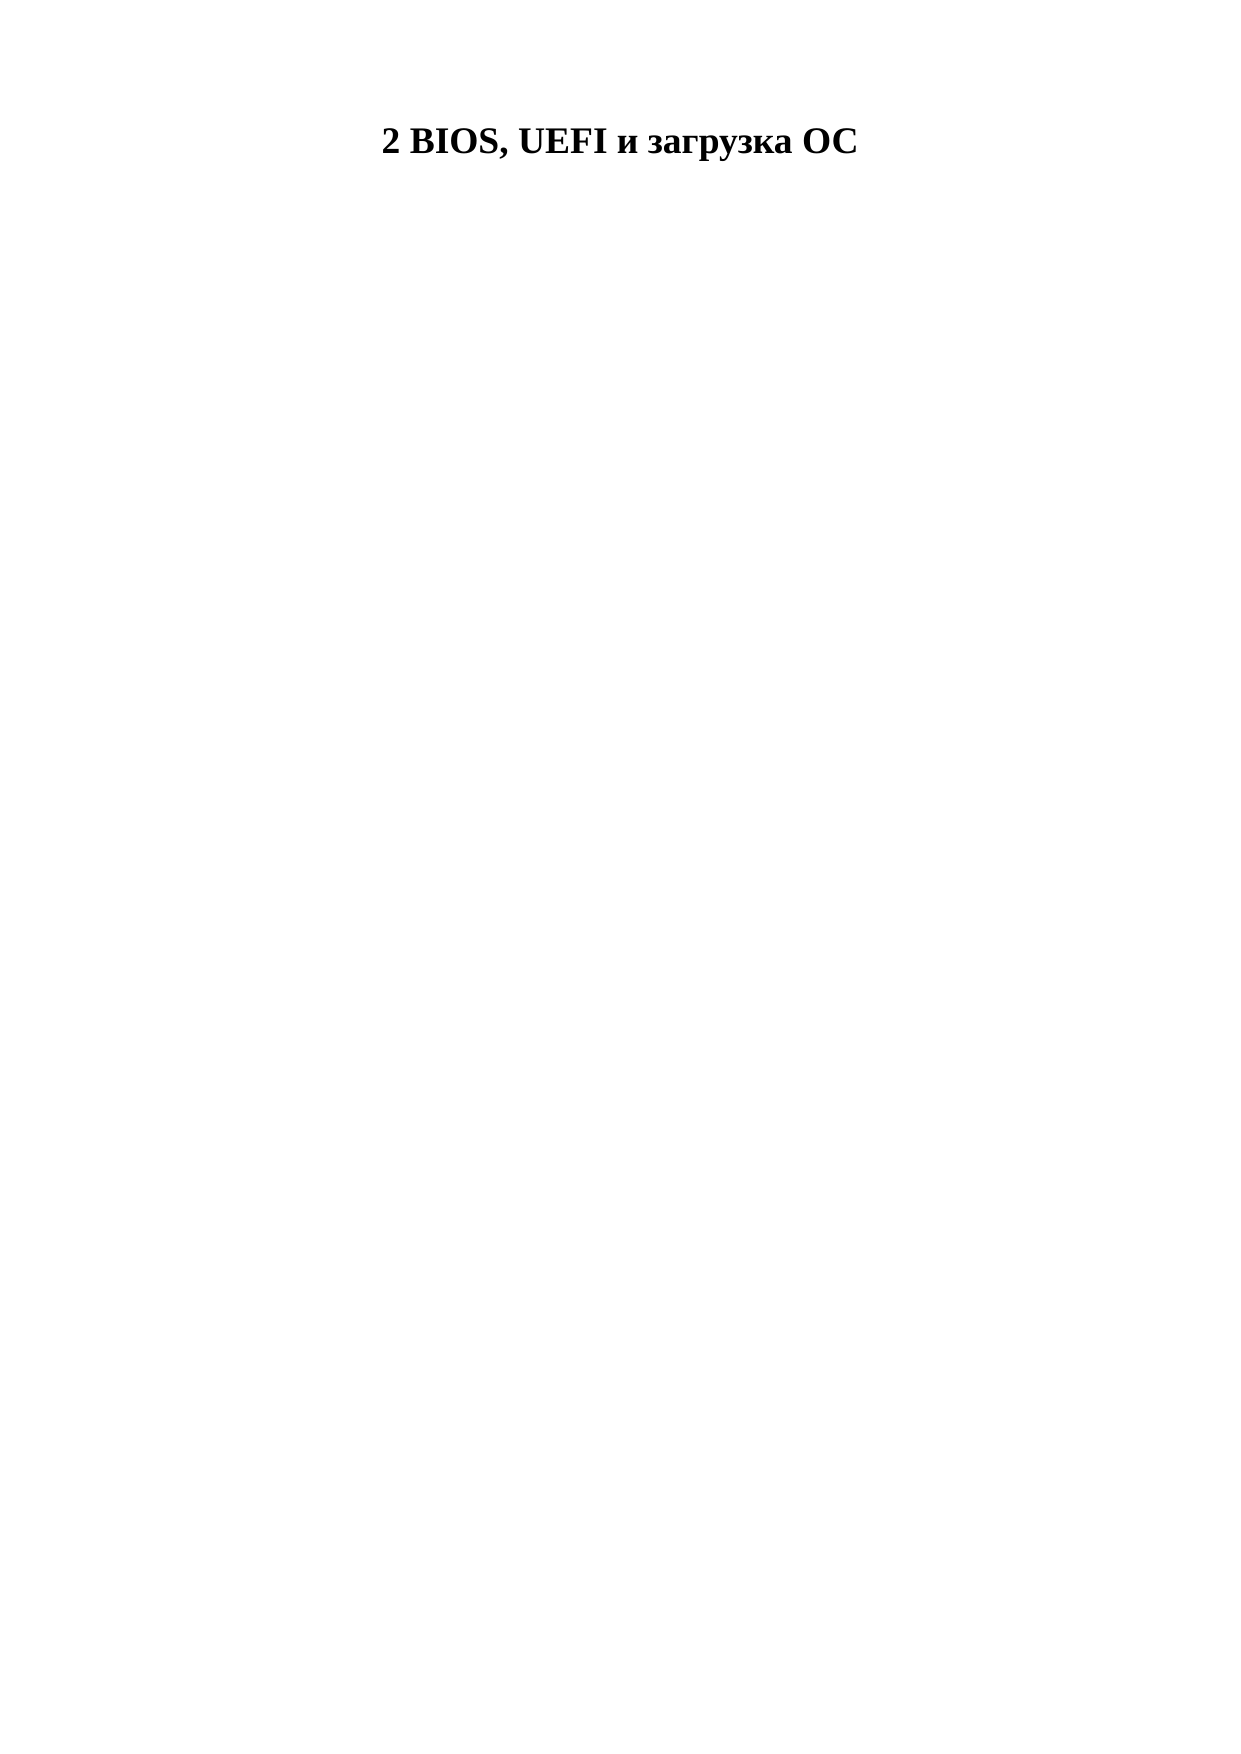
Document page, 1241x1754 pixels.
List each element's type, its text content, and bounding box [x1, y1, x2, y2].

subtitle 2 BIOS, UEFI и загрузка ОС [142, 118, 1098, 161]
